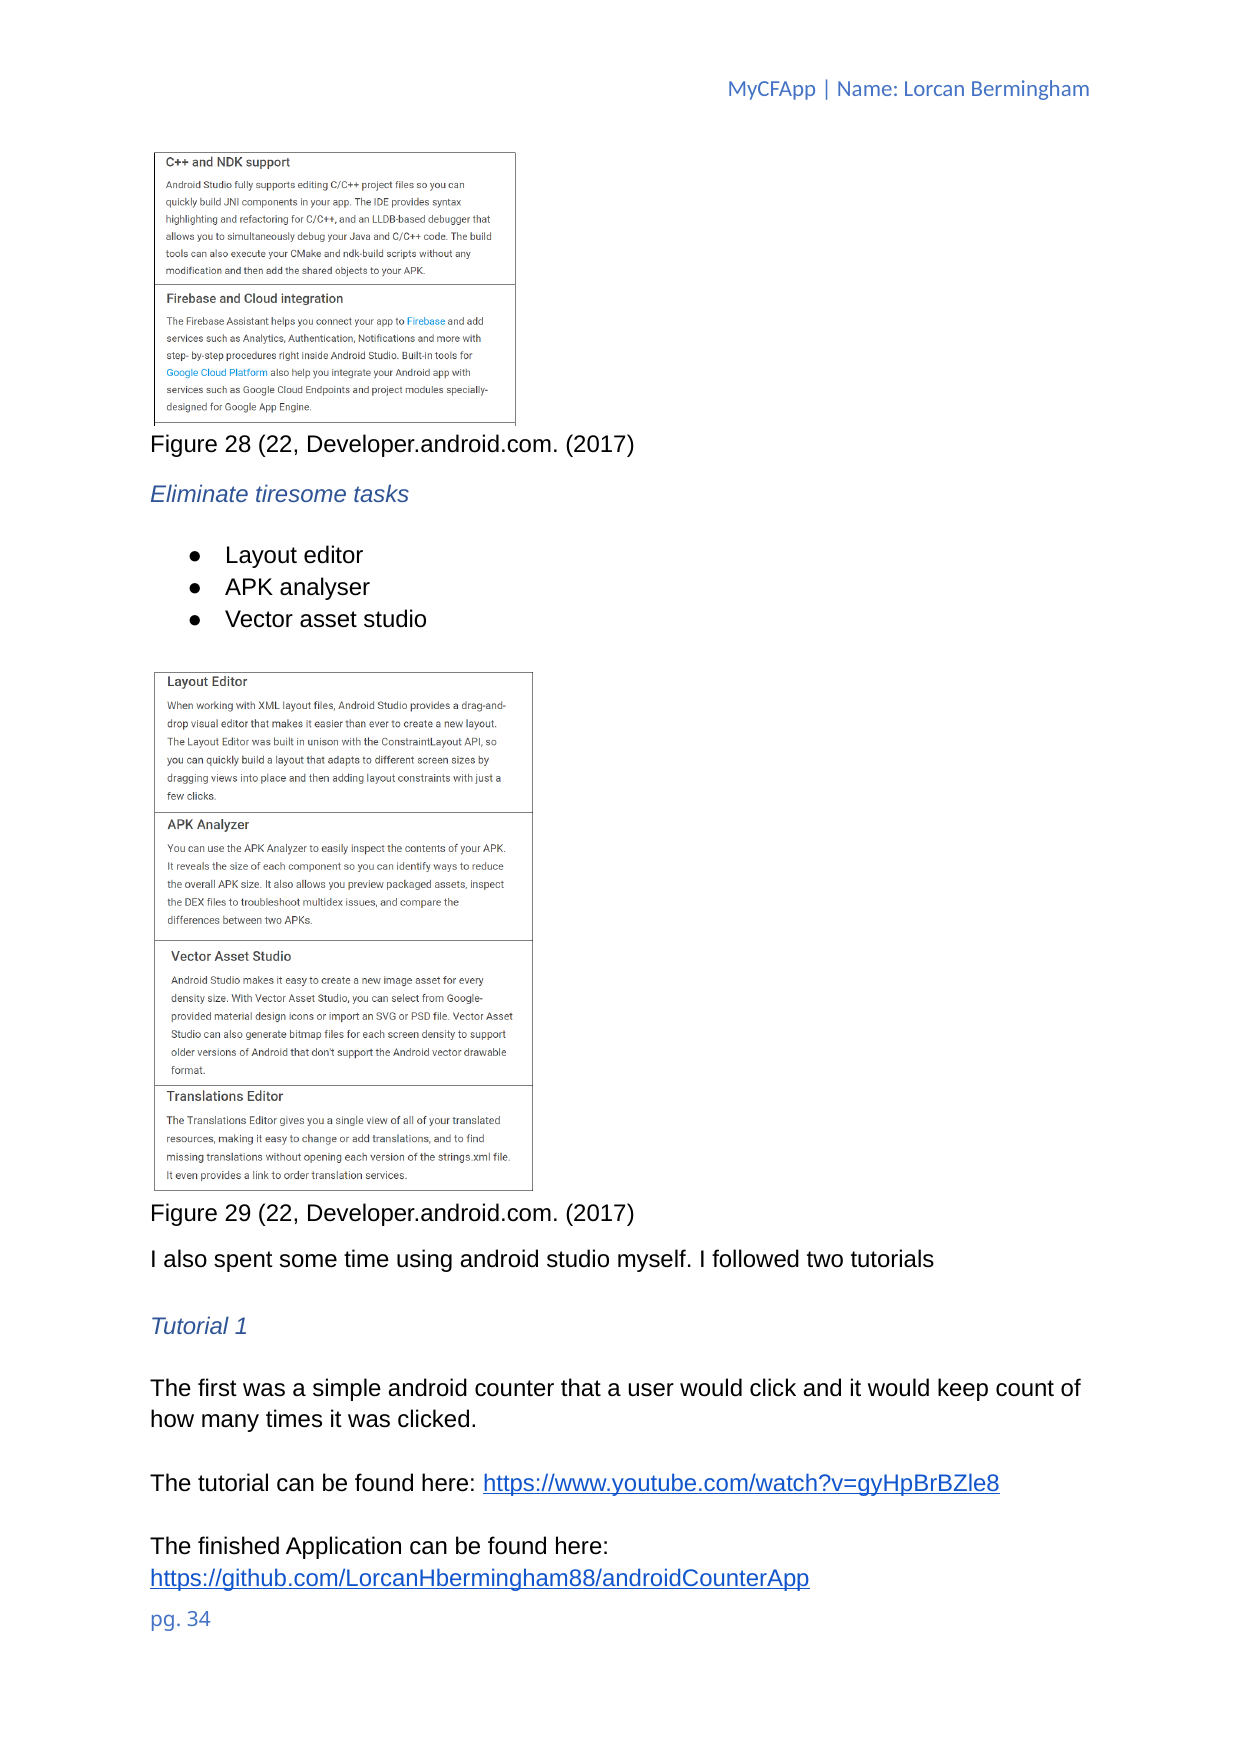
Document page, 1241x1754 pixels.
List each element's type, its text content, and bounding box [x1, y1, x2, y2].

list Vector asset studio [187, 605, 1090, 632]
text I also spent some time using android studio myself. I followed two tutorials [150, 1245, 1090, 1272]
text Figure 28 (22, Developer.android.com. (2017) [150, 430, 1090, 457]
text Figure 29 (22, Developer.android.com. (2017) [150, 1199, 1090, 1226]
text The first was a simple android counter that a user would click and it would keep count of how many times it was clicked. [150, 1373, 1090, 1433]
list APK analyser [187, 573, 1090, 601]
text The tutorial can be found here: https://www.youtube.com/watch?v=gyHpBrBZle8 [150, 1468, 1090, 1496]
subtitle Eliminate tiresome tasks [150, 480, 1090, 508]
subtitle Tutorial 1 [150, 1312, 1090, 1340]
text The finished Application can be found here: https://github.com/LorcanHbermingham88/androidCounterApp [150, 1532, 1090, 1591]
list Layout editor [187, 541, 1090, 569]
